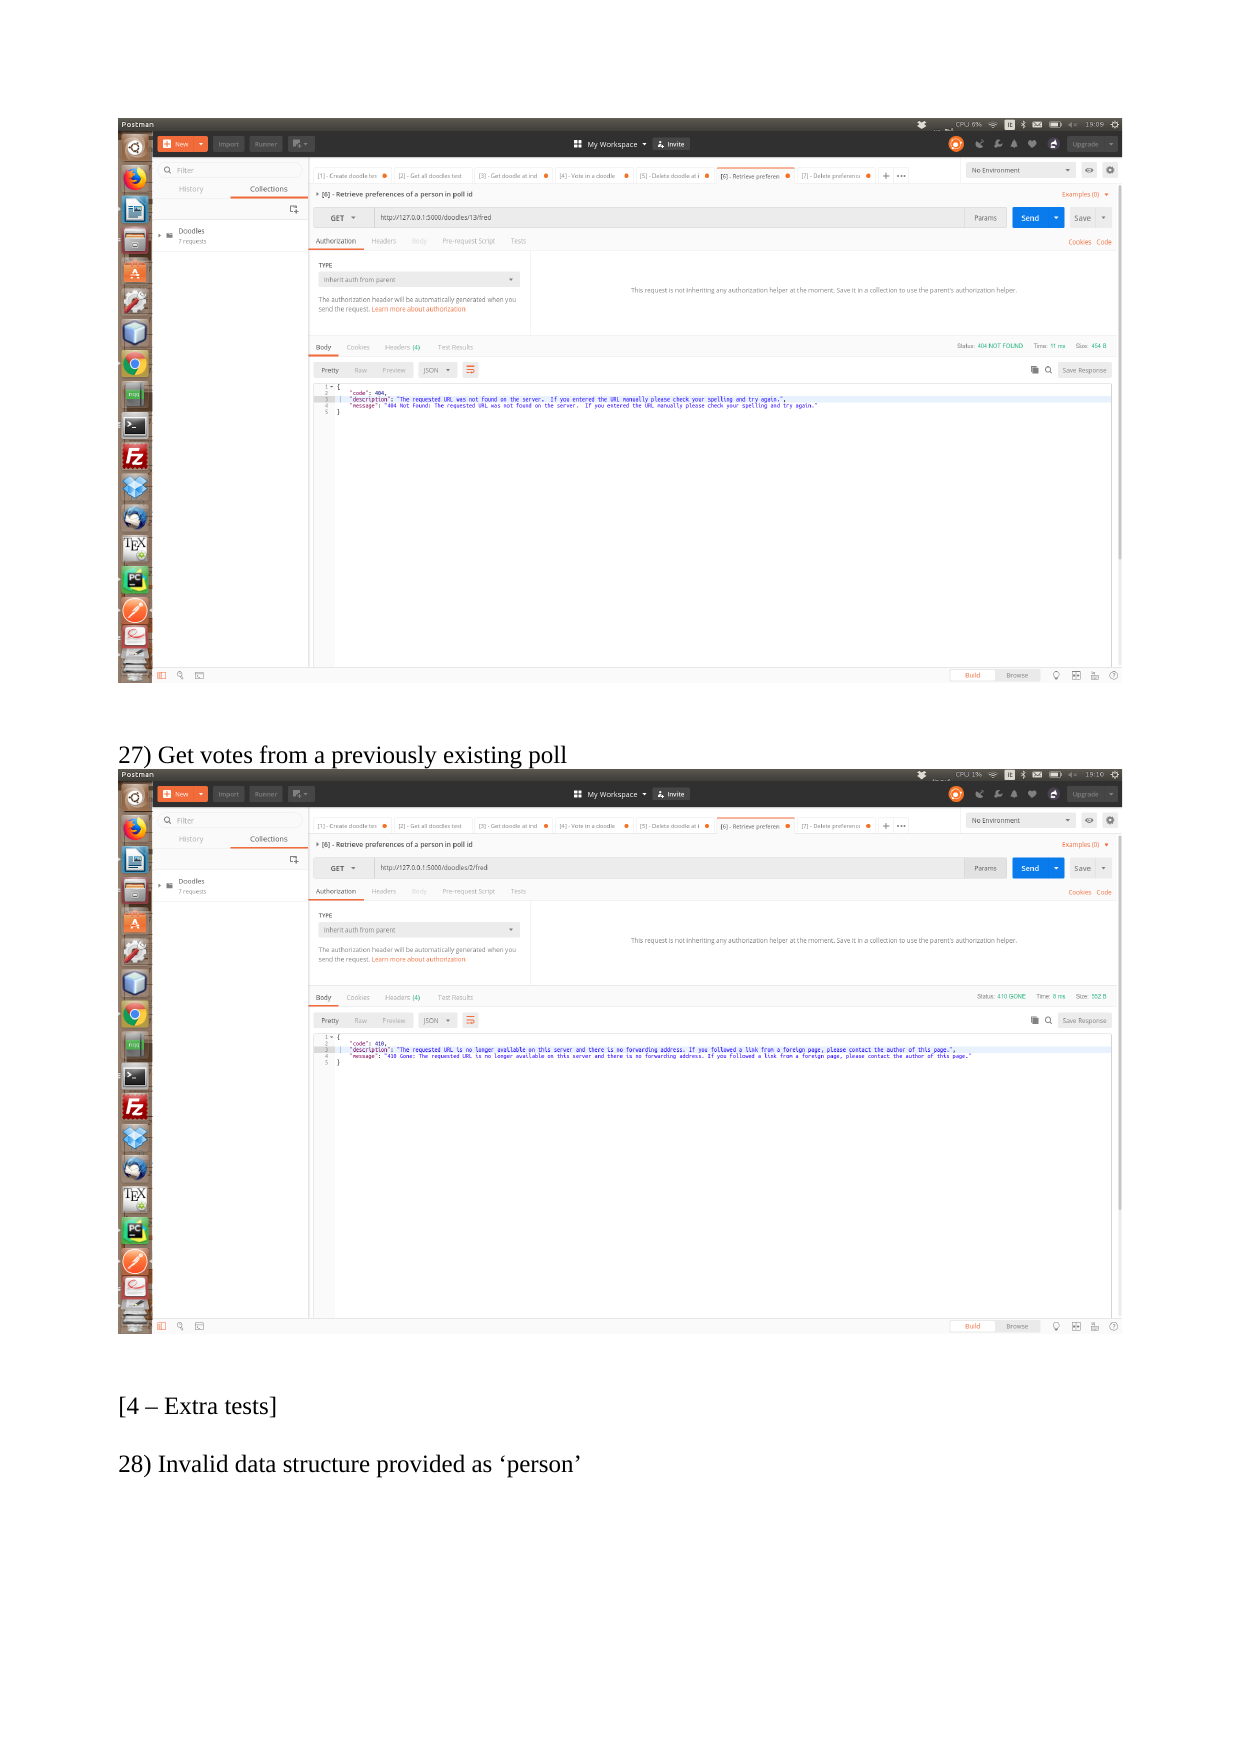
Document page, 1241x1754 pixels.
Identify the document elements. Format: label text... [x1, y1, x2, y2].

text 28) Invalid data structure provided as ‘person’ [118, 1449, 1122, 1477]
text [4 – Extra tests] [118, 1391, 1122, 1420]
picture [118, 769, 1123, 1334]
text 27) Get votes from a previously existing poll [118, 740, 1122, 769]
picture [118, 118, 1123, 683]
